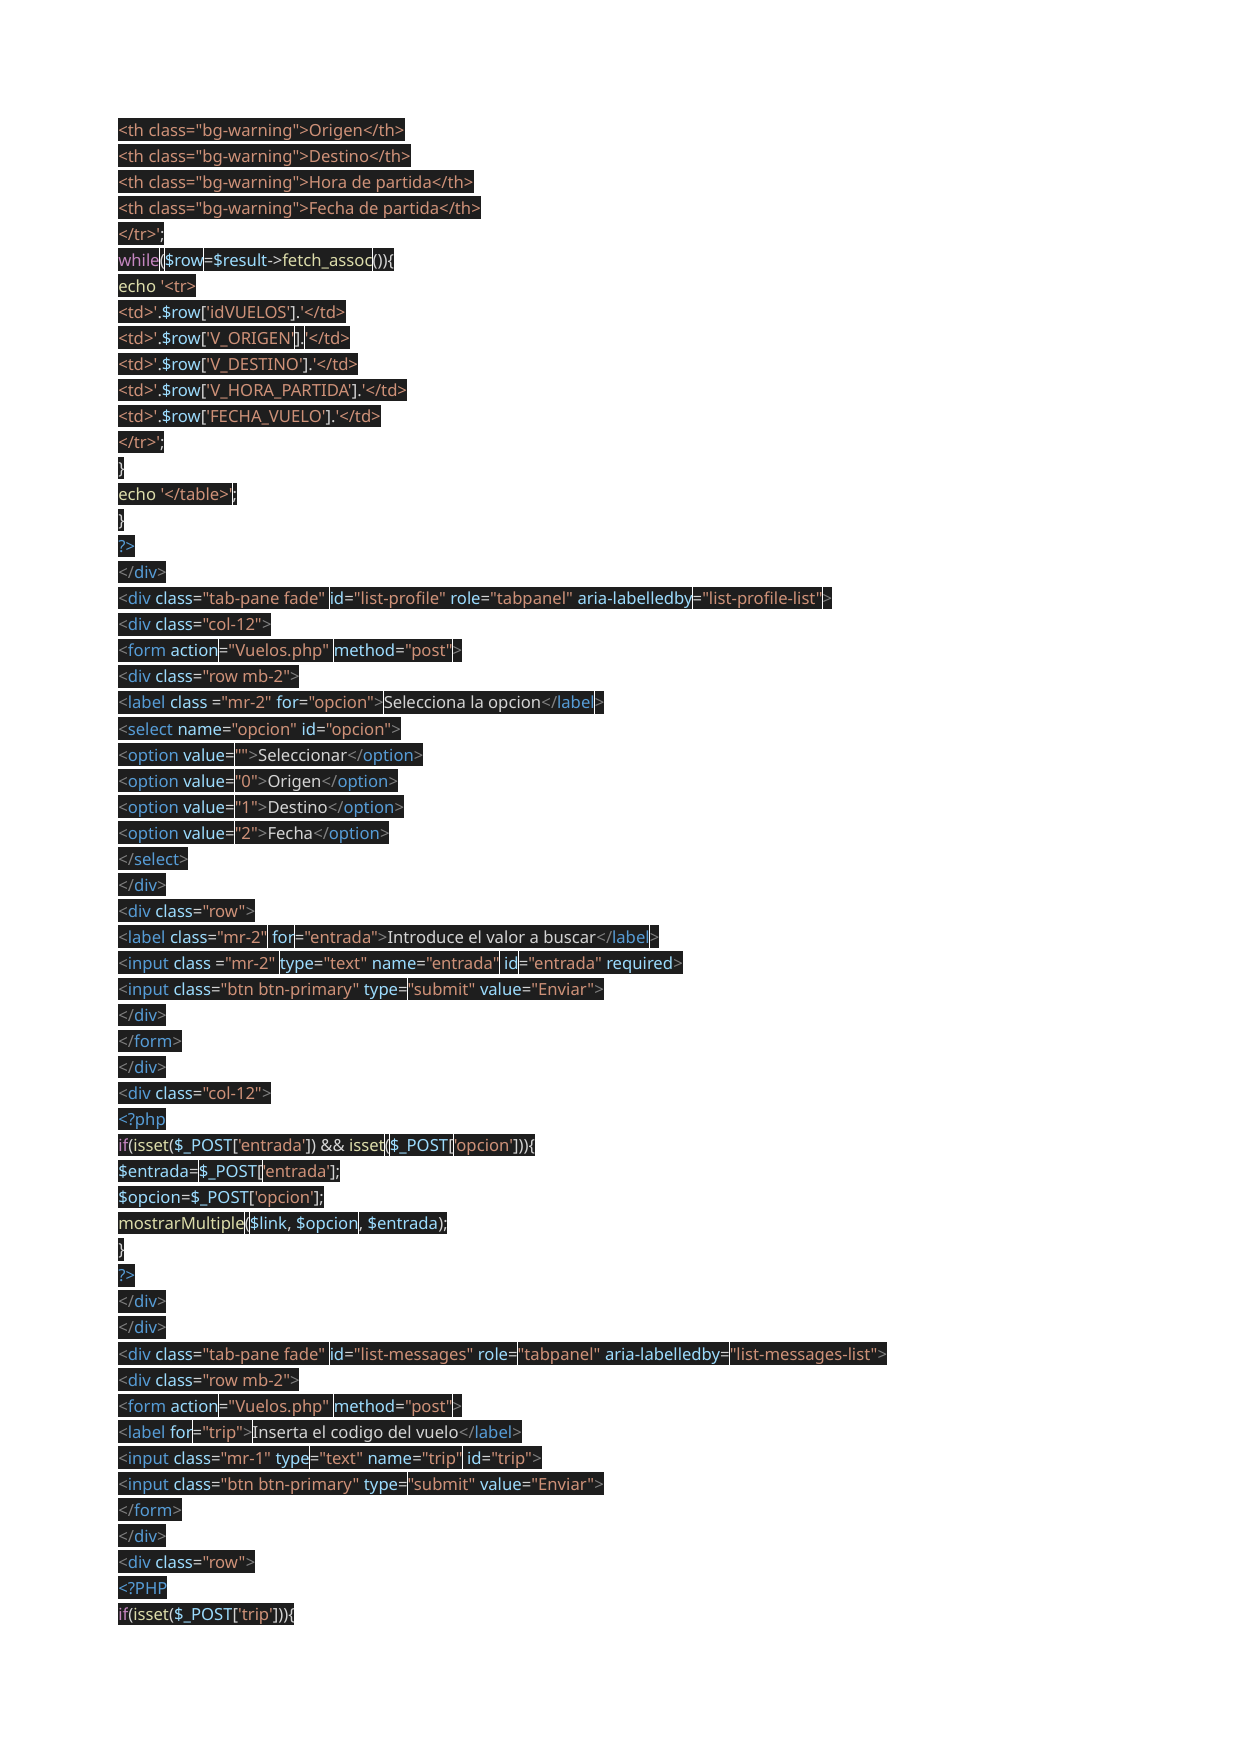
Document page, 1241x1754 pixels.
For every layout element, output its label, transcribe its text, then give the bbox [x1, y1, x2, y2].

text if(isset($_POST['entrada']) && isset($_POST['opcion'])){ [118, 1134, 1122, 1156]
text </form> [118, 1029, 1122, 1052]
text } [118, 1238, 1122, 1261]
text <input class="btn btn-primary" type="submit" value="Enviar"> [118, 977, 1122, 1000]
text <form action="Vuelos.php" method="post"> [118, 1394, 1122, 1417]
text <select name="opcion" id="opcion"> [118, 717, 1122, 740]
text <input class="btn btn-primary" type="submit" value="Enviar"> [118, 1472, 1122, 1495]
text <option value="1">Destino</option> [118, 795, 1122, 818]
text <div class="tab-pane fade" id="list-messages" role="tabpanel" aria-labelledby="list-messages-list"> [118, 1342, 1122, 1365]
text <td>'.$row['idVUELOS'].'</td> [118, 300, 1122, 323]
text </form> [118, 1498, 1122, 1521]
text <th class="bg-warning">Destino</th> [118, 144, 1122, 167]
text <option value="0">Origen</option> [118, 769, 1122, 792]
text mostrarMultiple($link, $opcion, $entrada); [118, 1212, 1122, 1234]
text <div class="row"> [118, 1550, 1122, 1573]
text ?> [118, 535, 1122, 557]
text <option value="2">Fecha</option> [118, 821, 1122, 844]
text </div> [118, 1524, 1122, 1547]
text <th class="bg-warning">Fecha de partida</th> [118, 196, 1122, 219]
text $entrada=$_POST['entrada']; [118, 1160, 1122, 1182]
text <div class="row mb-2"> [118, 1368, 1122, 1391]
text <?PHP [118, 1576, 1122, 1599]
text <td>'.$row['V_ORIGEN'].'</td> [118, 326, 1122, 349]
text <th class="bg-warning">Hora de partida</th> [118, 170, 1122, 193]
text <input class ="mr-2" type="text" name="entrada" id="entrada" required> [118, 951, 1122, 974]
text } [118, 457, 1122, 479]
text if(isset($_POST['trip'])){ [118, 1602, 1122, 1625]
text echo '</table>'; [118, 483, 1122, 505]
text <label class ="mr-2" for="opcion">Selecciona la opcion</label> [118, 691, 1122, 714]
text <form action="Vuelos.php" method="post"> [118, 639, 1122, 662]
text <label class="mr-2" for="entrada">Introduce el valor a buscar</label> [118, 925, 1122, 948]
text </div> [118, 1056, 1122, 1078]
text </tr>'; [118, 431, 1122, 453]
text </div> [118, 1290, 1122, 1313]
text <th class="bg-warning">Origen</th> [118, 118, 1122, 141]
text <td>'.$row['FECHA_VUELO'].'</td> [118, 404, 1122, 427]
text <div class="col-12"> [118, 1082, 1122, 1104]
text ?> [118, 1264, 1122, 1287]
text <?php [118, 1108, 1122, 1130]
text </div> [118, 561, 1122, 583]
text <td>'.$row['V_HORA_PARTIDA'].'</td> [118, 378, 1122, 401]
text <div class="row mb-2"> [118, 665, 1122, 688]
text </div> [118, 1316, 1122, 1339]
text echo '<tr> [118, 274, 1122, 297]
text <input class="mr-1" type="text" name="trip" id="trip"> [118, 1446, 1122, 1469]
text <label for="trip">Inserta el codigo del vuelo</label> [118, 1420, 1122, 1443]
text </tr>'; [118, 222, 1122, 245]
text </select> [118, 847, 1122, 870]
text <div class="col-12"> [118, 613, 1122, 636]
text <td>'.$row['V_DESTINO'].'</td> [118, 352, 1122, 375]
text </div> [118, 873, 1122, 896]
text } [118, 509, 1122, 531]
text <div class="tab-pane fade" id="list-profile" role="tabpanel" aria-labelledby="list-profile-list"> [118, 587, 1122, 609]
text <option value="">Seleccionar</option> [118, 743, 1122, 766]
text </div> [118, 1003, 1122, 1026]
text $opcion=$_POST['opcion']; [118, 1186, 1122, 1208]
text <div class="row"> [118, 899, 1122, 922]
text while($row=$result->fetch_assoc()){ [118, 248, 1122, 271]
